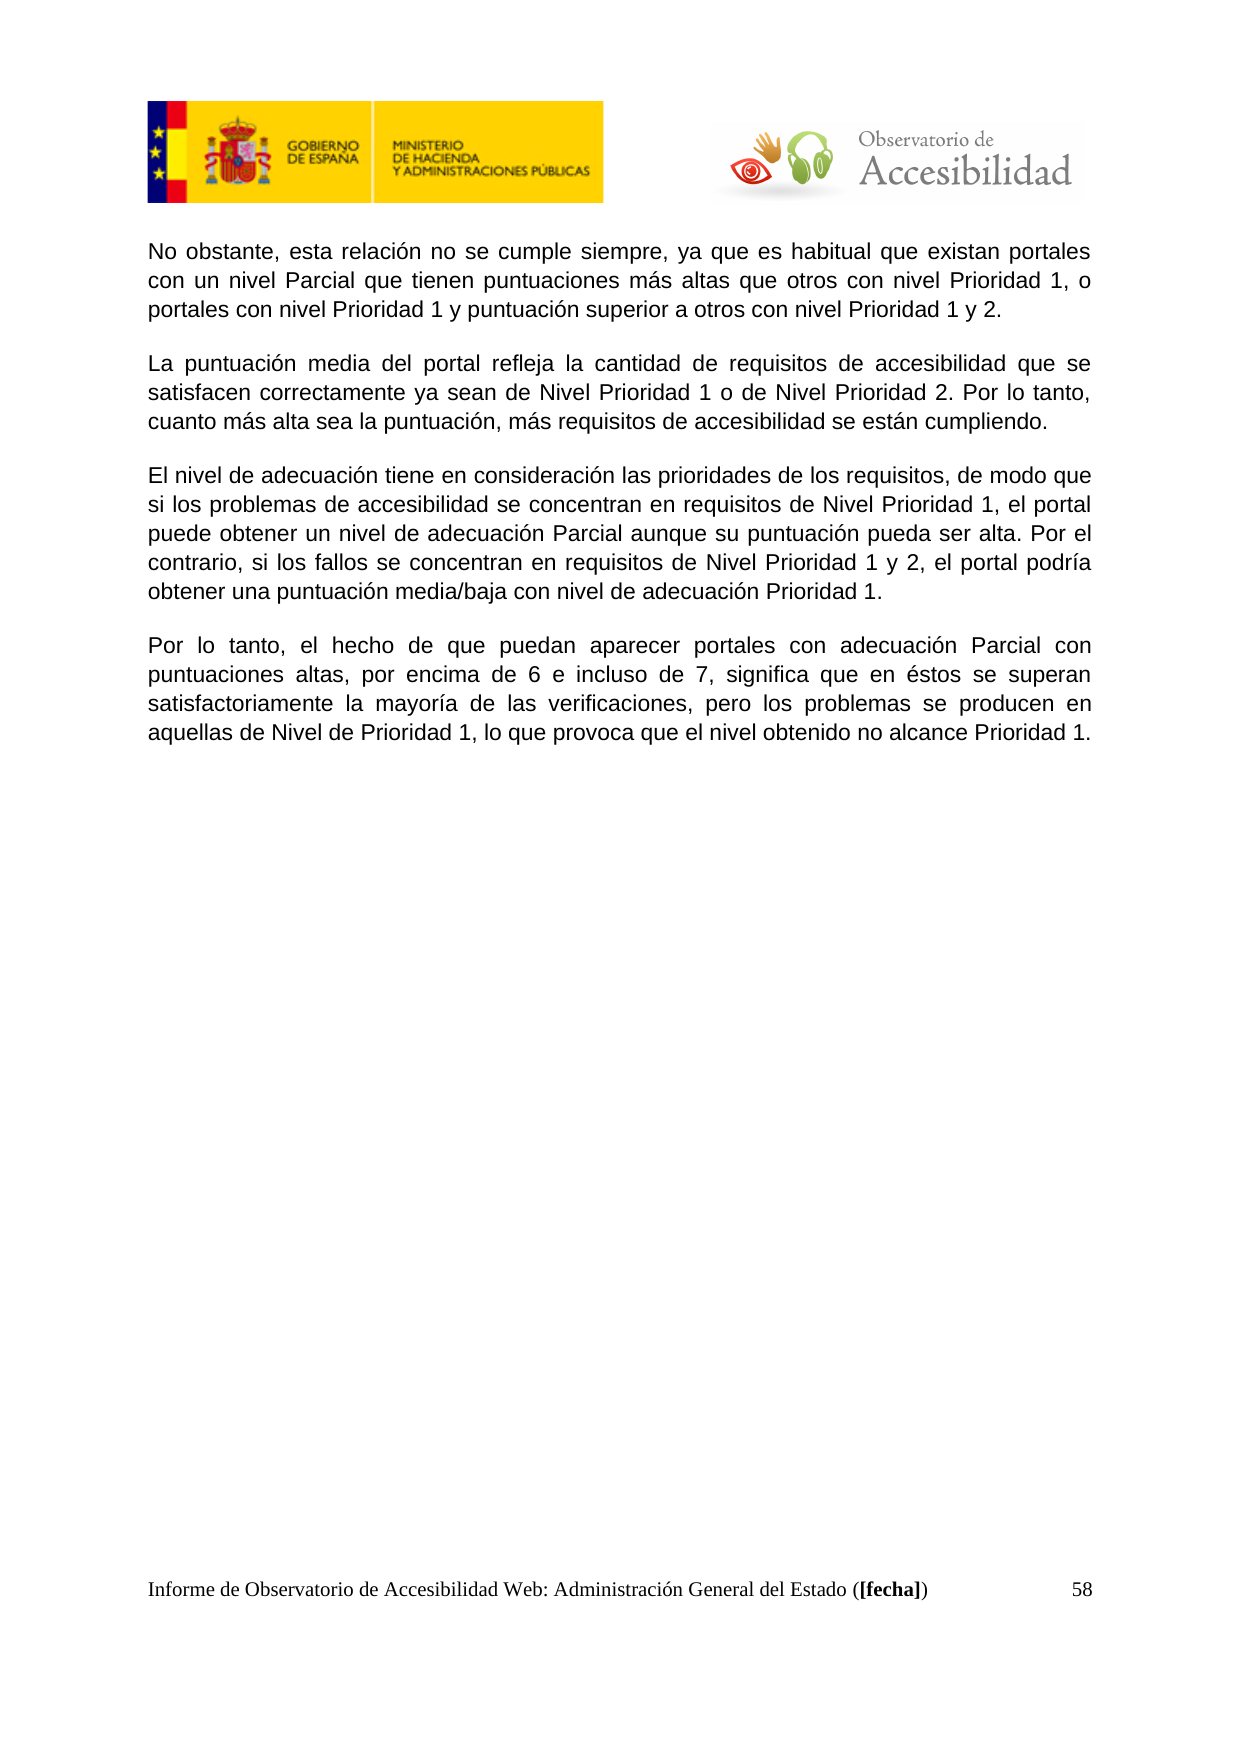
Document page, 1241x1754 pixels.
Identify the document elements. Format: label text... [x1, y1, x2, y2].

text Por lo tanto, el hecho de que puedan aparecer portales con adecuación Parcial con puntuaciones altas, por encima de 6 e incluso de 7, significa que en éstos se superan satisfactoriamente la mayoría de las verificaciones, pero los problemas se producen en aquellas de Nivel de Prioridad 1, lo que provoca que el nivel obtenido no alcance Prioridad 1. [148, 632, 1092, 745]
text El nivel de adecuación tiene en consideración las prioridades de los requisitos, de modo que si los problemas de accesibilidad se concentran en requisitos de Nivel Prioridad 1, el portal puede obtener un nivel de adecuación Parcial aunque su puntuación pueda ser alta. Por el contrario, si los fallos se concentran en requisitos de Nivel Prioridad 1 y 2, el portal podría obtener una puntuación media/baja con nivel de adecuación Prioridad 1. [148, 462, 1092, 604]
picture [147, 101, 604, 203]
text La puntuación media del portal refleja la cantidad de requisitos de accesibilidad que se satisfacen correctamente ya sean de Nivel Prioridad 1 o de Nivel Prioridad 2. Por lo tanto, cuanto más alta sea la puntuación, más requisitos de accesibilidad se están cumpliendo. [148, 350, 1092, 434]
text No obstante, esta relación no se cumple siempre, ya que es habitual que existan portales con un nivel Parcial que tienen puntuaciones más altas que otros con nivel Prioridad 1, o portales con nivel Prioridad 1 y puntuación superior a otros con nivel Prioridad 1 y 2. [148, 238, 1092, 322]
picture [710, 122, 1086, 205]
